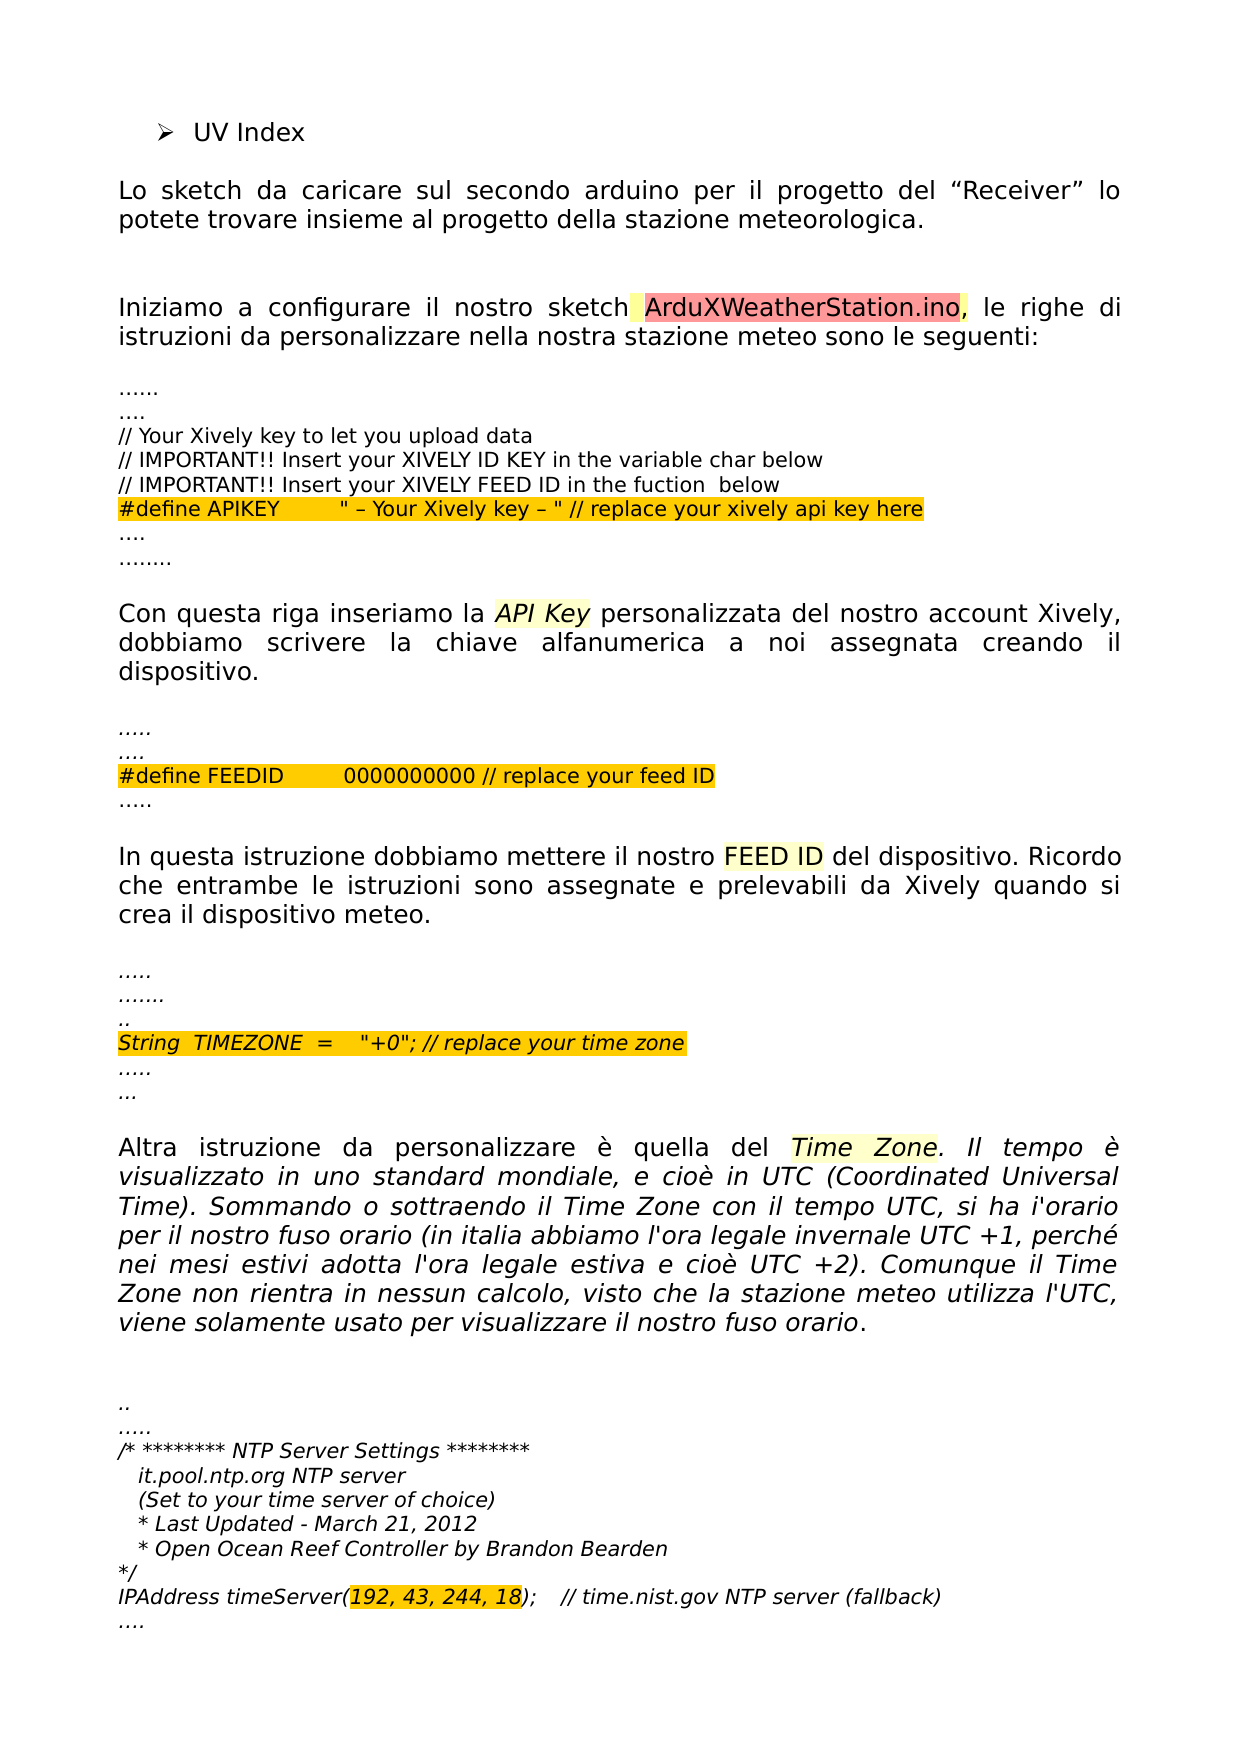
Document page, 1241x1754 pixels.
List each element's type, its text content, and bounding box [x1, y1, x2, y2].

text …. [118, 740, 1122, 764]
text // IMPORTANT!! Insert your XIVELY FEED ID in the fuction below [118, 473, 1122, 497]
text String TIMEZONE = "+0"; // replace your time zone [118, 1031, 1122, 1056]
text #define APIKEY " – Your Xively key – " // replace your xively api key here [118, 497, 1122, 521]
text * Open Ocean Reef Controller by Brandon Bearden [118, 1537, 1122, 1561]
text ….. [118, 716, 1122, 740]
text (Set to your time server of choice) [118, 1488, 1122, 1512]
text …. [118, 400, 1122, 424]
text ….. [118, 788, 1122, 813]
text * Last Updated - March 21, 2012 [118, 1512, 1122, 1537]
text .. [118, 1391, 1122, 1415]
text …. [118, 1609, 1122, 1634]
text ….... [118, 983, 1122, 1007]
text #define FEEDID 0000000000 // replace your feed ID [118, 764, 1122, 788]
text Iniziamo a configurare il nostro sketch ArduXWeatherStation.ino, le righe di istruzioni da personalizzare nella nostra stazione meteo sono le seguenti: [118, 293, 1122, 351]
text /* ******** NTP Server Settings ******** [118, 1439, 1122, 1464]
text */ [118, 1561, 1122, 1585]
text ... [118, 1080, 1122, 1104]
text ….. [118, 1415, 1122, 1439]
text // Your Xively key to let you upload data [118, 424, 1122, 448]
text .. [118, 1007, 1122, 1031]
text Lo sketch da caricare sul secondo arduino per il progetto del “Receiver” lo potete trovare insieme al progetto della stazione meteorologica. [118, 176, 1122, 235]
list UV Index [156, 118, 1122, 147]
text Altra istruzione da personalizzare è quella del Time Zone. Il tempo è visualizzato in uno standard mondiale, e cioè in UTC (Coordinated Universal Time). Sommando o sottraendo il Time Zone con il tempo UTC, si ha i'orario per il nostro fuso orario (in italia abbiamo l'ora legale invernale UTC +1, perché nei mesi estivi adotta l'ora legale estiva e cioè UTC +2). Comunque il Time Zone non rientra in nessun calcolo, visto che la stazione meteo utilizza l'UTC, viene solamente usato per visualizzare il nostro fuso orario. [118, 1133, 1122, 1338]
text // IMPORTANT!! Insert your XIVELY ID KEY in the variable char below [118, 448, 1122, 473]
text ….. [118, 959, 1122, 983]
text …... [118, 376, 1122, 400]
text In questa istruzione dobbiamo mettere il nostro FEED ID del dispositivo. Ricordo che entrambe le istruzioni sono assegnate e prelevabili da Xively quando si crea il dispositivo meteo. [118, 842, 1122, 929]
text …. [118, 521, 1122, 546]
text ….. [118, 1056, 1122, 1080]
text IPAddress timeServer(192, 43, 244, 18); // time.nist.gov NTP server (fallback) [118, 1585, 1122, 1609]
text it.pool.ntp.org NTP server [118, 1464, 1122, 1488]
text …..... [118, 546, 1122, 570]
text Con questa riga inseriamo la API Key personalizzata del nostro account Xively, dobbiamo scrivere la chiave alfanumerica a noi assegnata creando il dispositivo. [118, 599, 1122, 687]
